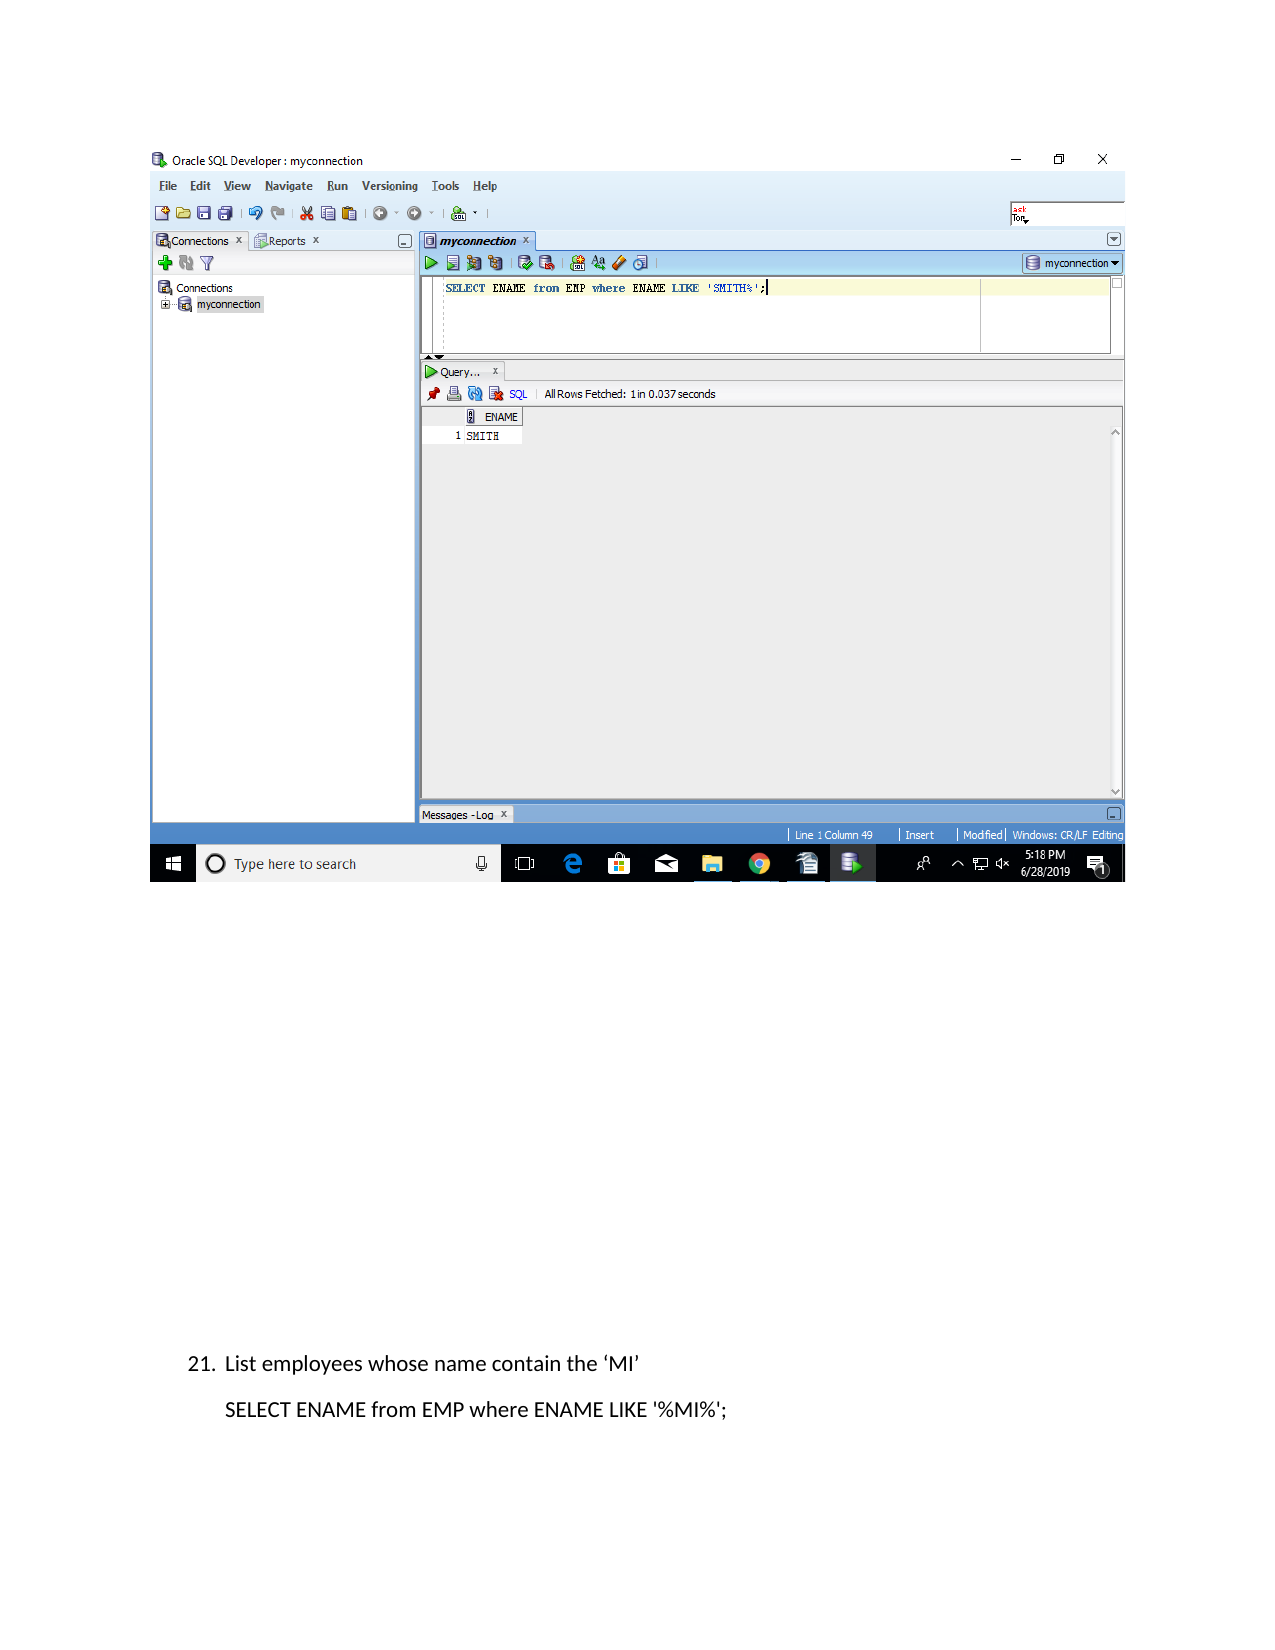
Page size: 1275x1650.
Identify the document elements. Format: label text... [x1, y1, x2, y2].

list List employees whose name contain the ‘MI’ [187, 1349, 1125, 1377]
list SELECT ENAME from EMP where ENAME LIKE '%MI%'; [187, 1395, 1125, 1423]
picture [150, 150, 1125, 882]
